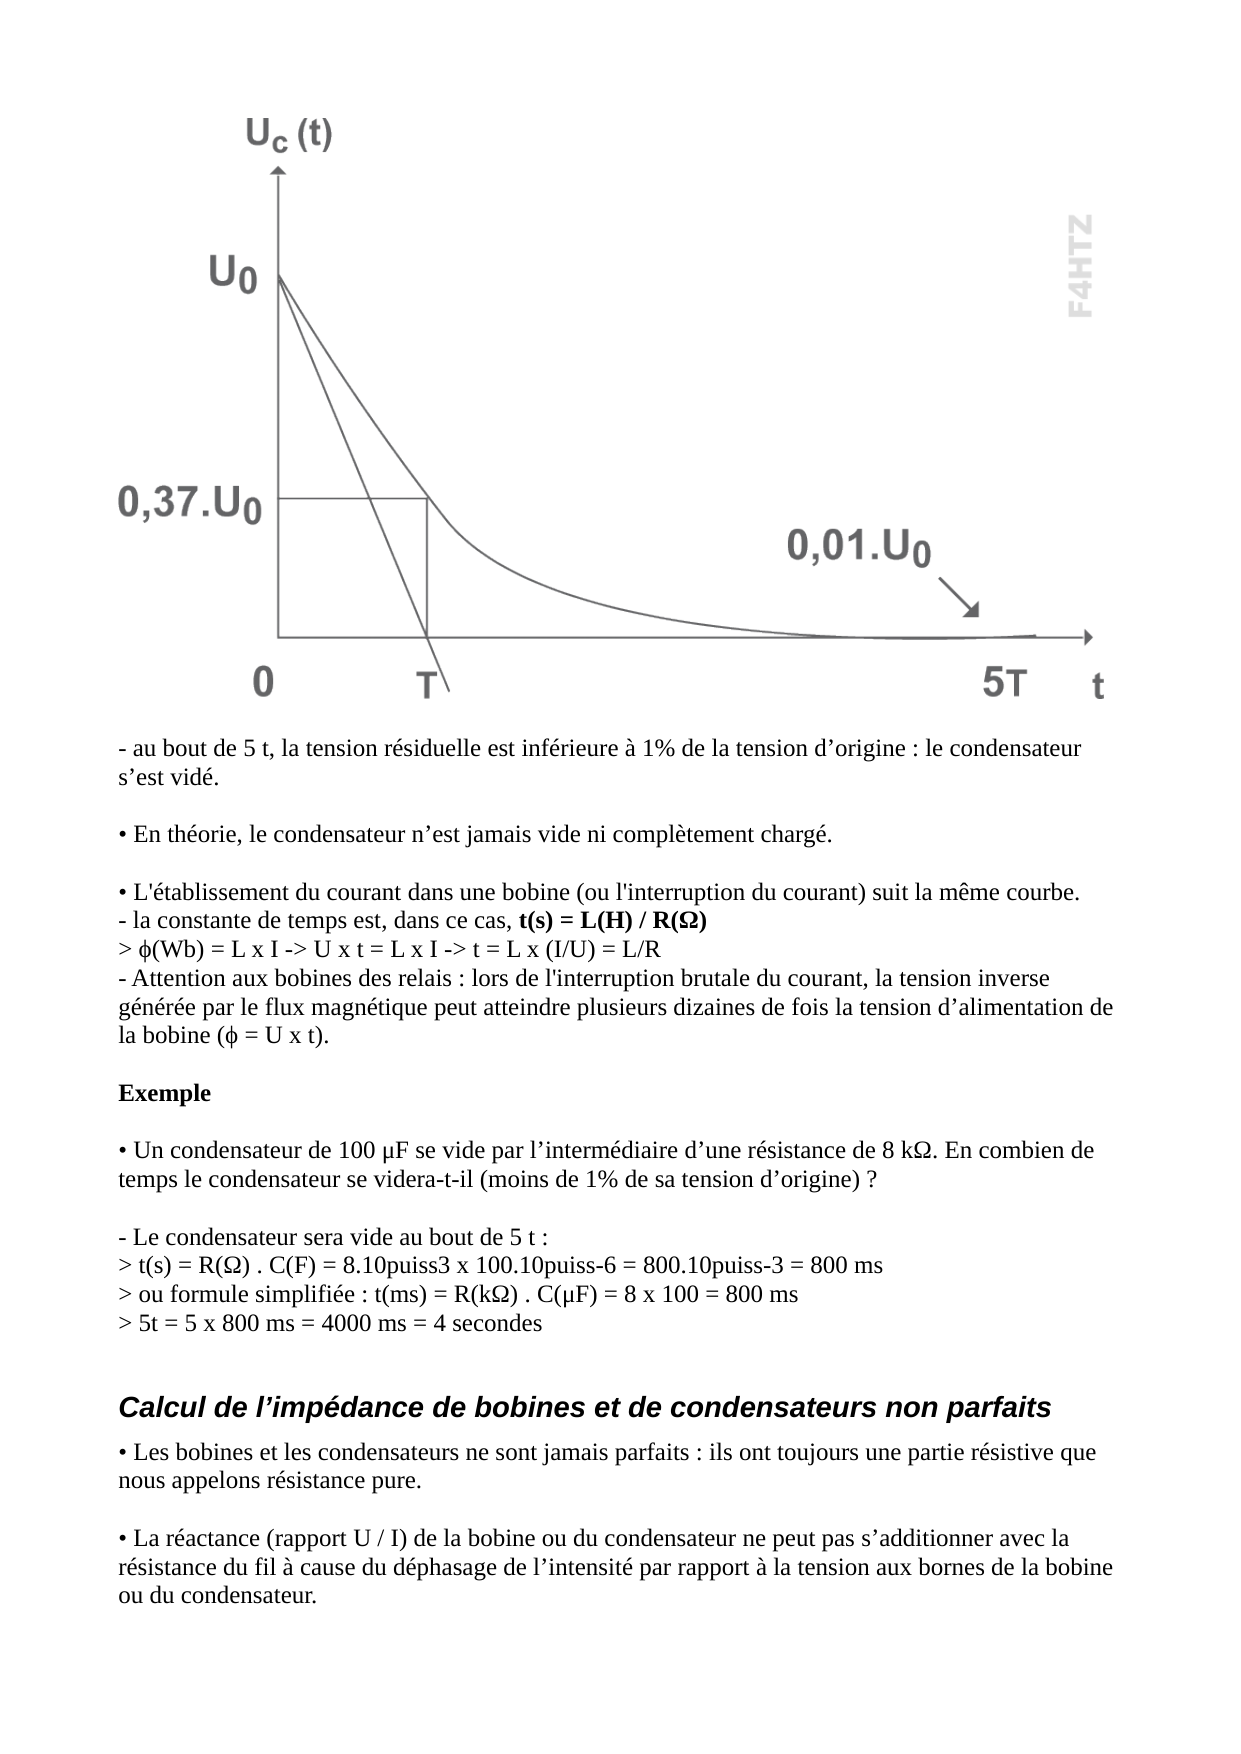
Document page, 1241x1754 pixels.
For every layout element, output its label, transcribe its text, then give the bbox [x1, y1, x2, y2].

text • Un condensateur de 100 μF se vide par l’intermédiaire d’une résistance de 8 kΩ. En combien de temps le condensateur se videra-t-il (moins de 1% de sa tension d’origine) ? [118, 1136, 1122, 1193]
text • En théorie, le condensateur n’est jamais vide ni complètement chargé. [118, 819, 1122, 848]
text > ϕ(Wb) = L x I -> U x t = L x I -> t = L x (I/U) = L/R [118, 934, 1122, 963]
picture [118, 118, 1104, 699]
text • La réactance (rapport U / I) de la bobine ou du condensateur ne peut pas s’additionner avec la résistance du fil à cause du déphasage de l’intensité par rapport à la tension aux bornes de la bobine ou du condensateur. [118, 1523, 1122, 1609]
text • Les bobines et les condensateurs ne sont jamais parfaits : ils ont toujours une partie résistive que nous appelons résistance pure. [118, 1437, 1122, 1494]
text Exemple [118, 1078, 1122, 1107]
text > 5t = 5 x 800 ms = 4000 ms = 4 secondes [118, 1308, 1122, 1337]
text > ou formule simplifiée : t(ms) = R(kΩ) . C(μF) = 8 x 100 = 800 ms [118, 1279, 1122, 1308]
text - la constante de temps est, dans ce cas, t(s) = L(H) / R(Ω) [118, 906, 1122, 934]
text - au bout de 5 t, la tension résiduelle est inférieure à 1% de la tension d’origine : le condensateur s’est vidé. [118, 733, 1122, 791]
subtitle Calcul de l’impédance de bobines et de condensateurs non parfaits [118, 1391, 1122, 1424]
text • L'établissement du courant dans une bobine (ou l'interruption du courant) suit la même courbe. [118, 877, 1122, 906]
text - Attention aux bobines des relais : lors de l'interruption brutale du courant, la tension inverse générée par le flux magnétique peut atteindre plusieurs dizaines de fois la tension d’alimentation de la bobine (ϕ = U x t). [118, 963, 1122, 1049]
text > t(s) = R(Ω) . C(F) = 8.10puiss3 x 100.10puiss-6 = 800.10puiss-3 = 800 ms [118, 1251, 1122, 1279]
text - Le condensateur sera vide au bout de 5 t : [118, 1222, 1122, 1251]
